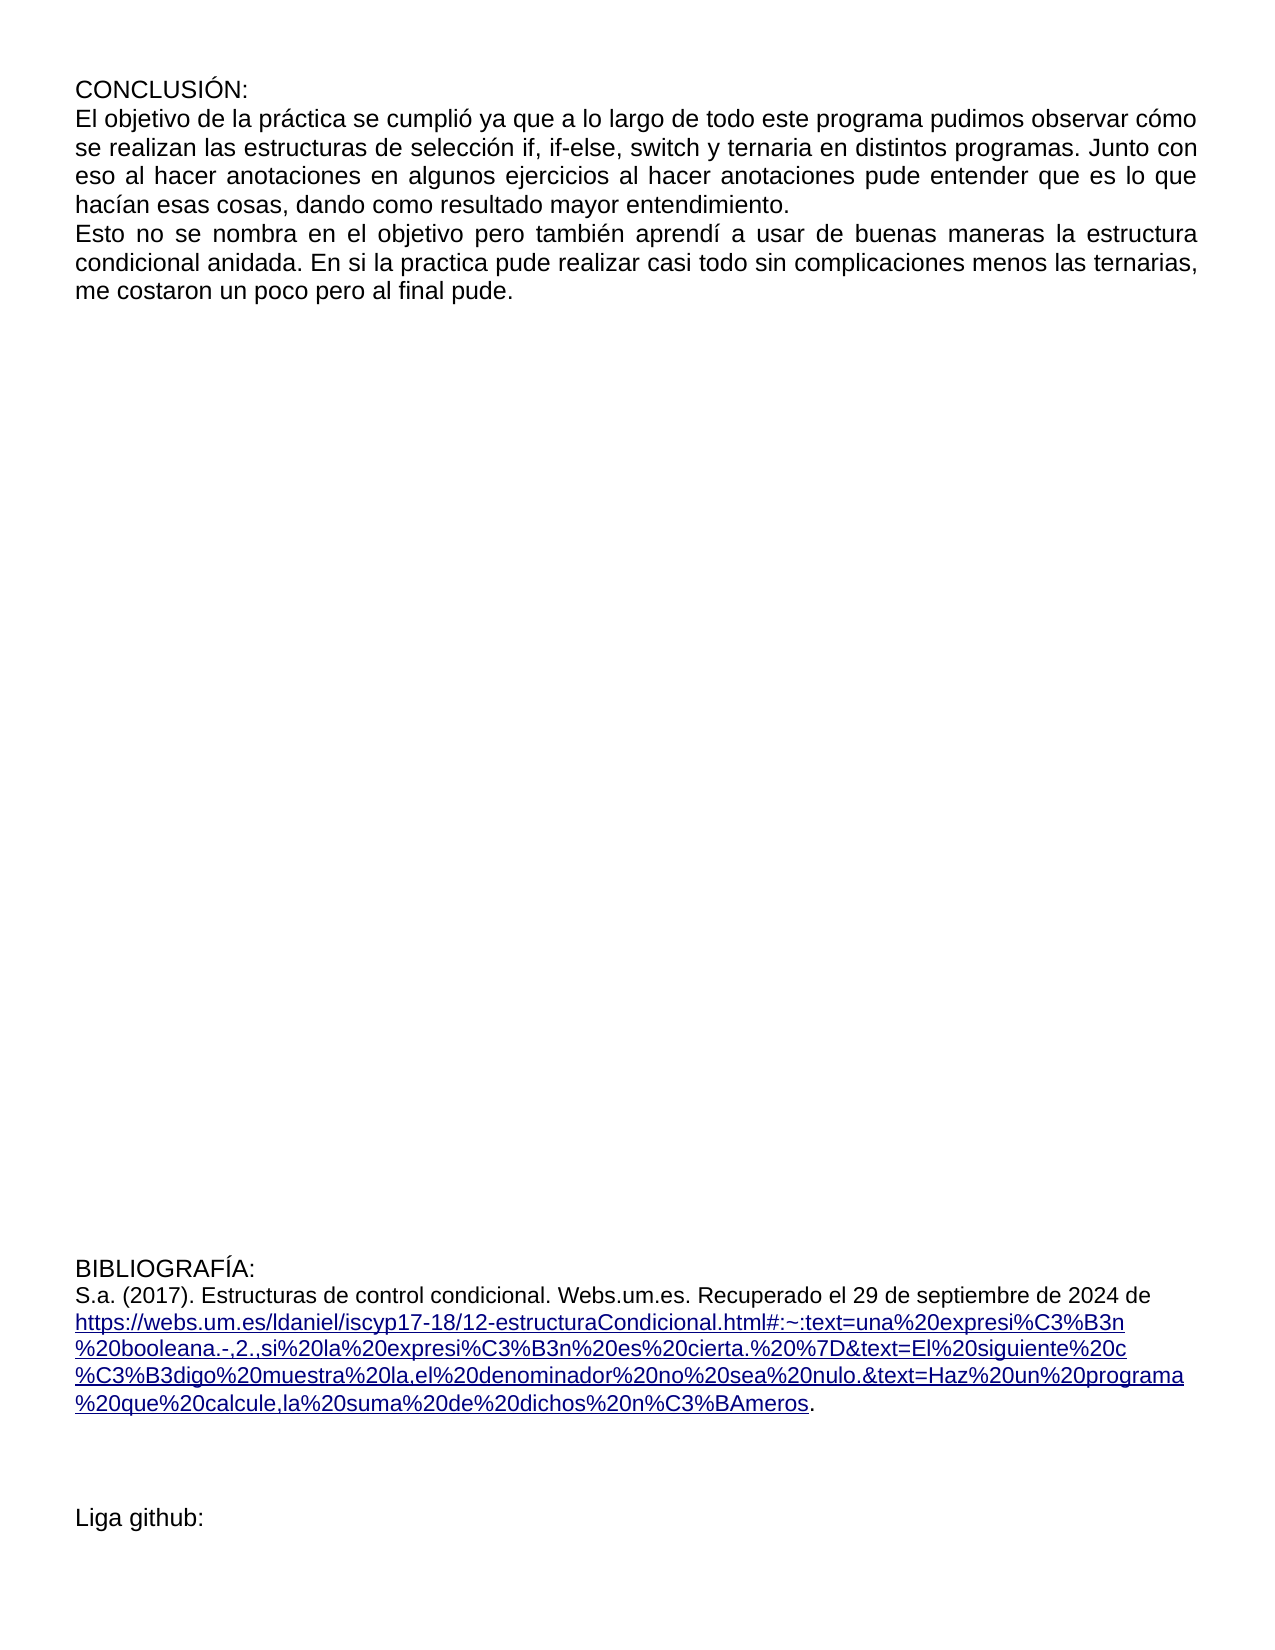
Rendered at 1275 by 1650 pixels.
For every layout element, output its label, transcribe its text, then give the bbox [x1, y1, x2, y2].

text S.a. (2017). Estructuras de control condicional. Webs.um.es. Recuperado el 29 de septiembre de 2024 de https://webs.um.es/ldaniel/iscyp17-18/12-estructuraCondicional.html#:~:text=una%20expresi%C3%B3n%20booleana.-,2.,si%20la%20expresi%C3%B3n%20es%20cierta.%20%7D&text=El%20siguiente%20c%C3%B3digo%20muestra%20la,el%20denominador%20no%20sea%20nulo.&text=Haz%20un%20programa%20que%20calcule,la%20suma%20de%20dichos%20n%C3%BAmeros. [75, 1282, 1200, 1417]
text Esto no se nombra en el objetivo pero también aprendí a usar de buenas maneras la estructura condicional anidada. En si la practica pude realizar casi todo sin complicaciones menos las ternarias, me costaron un poco pero al final pude. [75, 219, 1200, 305]
text BIBLIOGRAFÍA: [75, 1254, 1200, 1282]
text Liga github: [75, 1503, 1200, 1532]
text CONCLUSIÓN: [75, 75, 1200, 104]
text El objetivo de la práctica se cumplió ya que a lo largo de todo este programa pudimos observar cómo se realizan las estructuras de selección if, if-else, switch y ternaria en distintos programas. Junto con eso al hacer anotaciones en algunos ejercicios al hacer anotaciones pude entender que es lo que hacían esas cosas, dando como resultado mayor entendimiento. [75, 104, 1200, 219]
